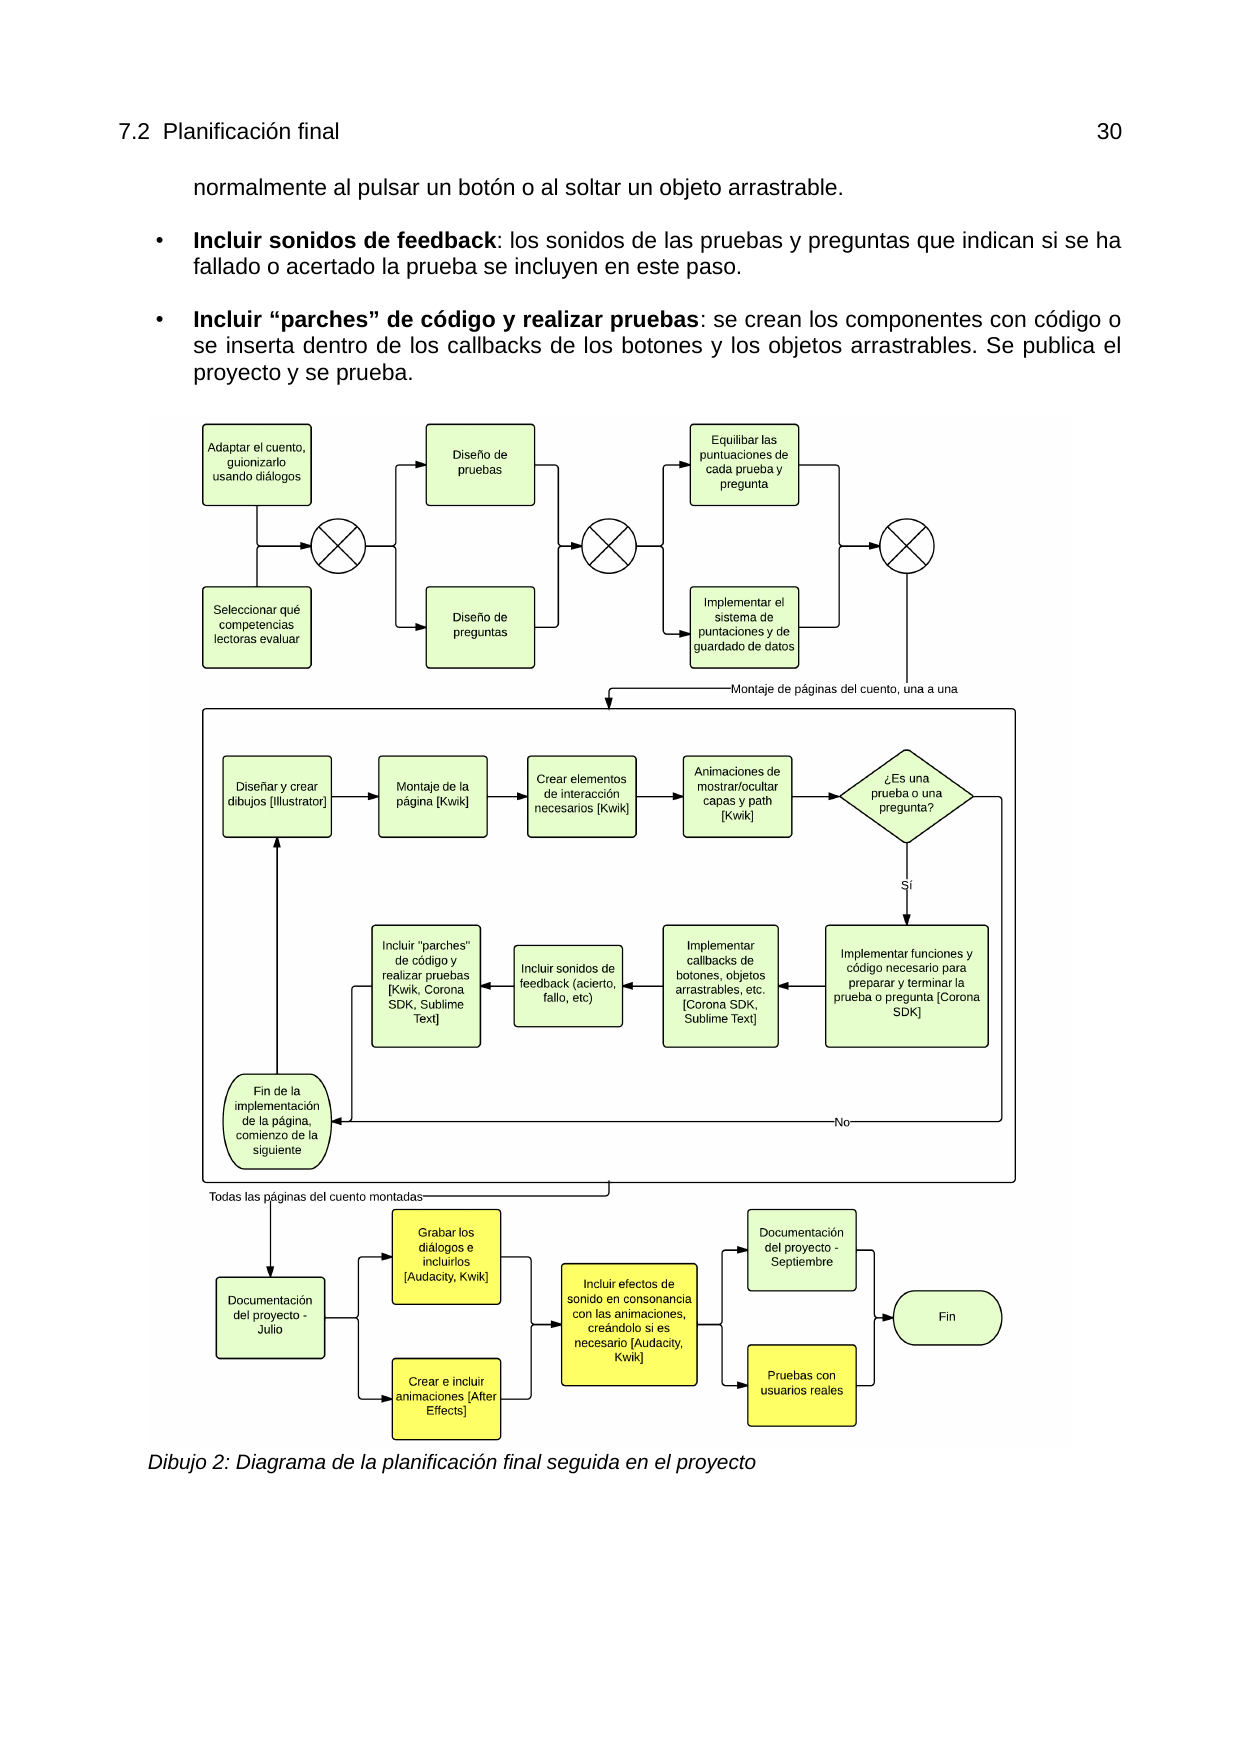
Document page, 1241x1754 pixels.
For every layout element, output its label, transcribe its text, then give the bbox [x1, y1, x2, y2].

picture [147, 416, 1070, 1450]
list Incluir “parches” de código y realizar pruebas: se crean los componentes con código o se inserta dentro de los callbacks de los botones y los objetos arrastrables. Se publica el proyecto y se prueba. [156, 306, 1122, 385]
list Implementar callbacks: este código es el que va dentro de una acción ejecutada normalmente al pulsar un botón o al soltar un objeto arrastrable. [156, 174, 1122, 200]
text Dibujo 2: Diagrama de la planificación final seguida en el proyecto [148, 1450, 1069, 1473]
list Incluir sonidos de feedback: los sonidos de las pruebas y preguntas que indican si se ha fallado o acertado la prueba se incluyen en este paso. [156, 227, 1122, 279]
